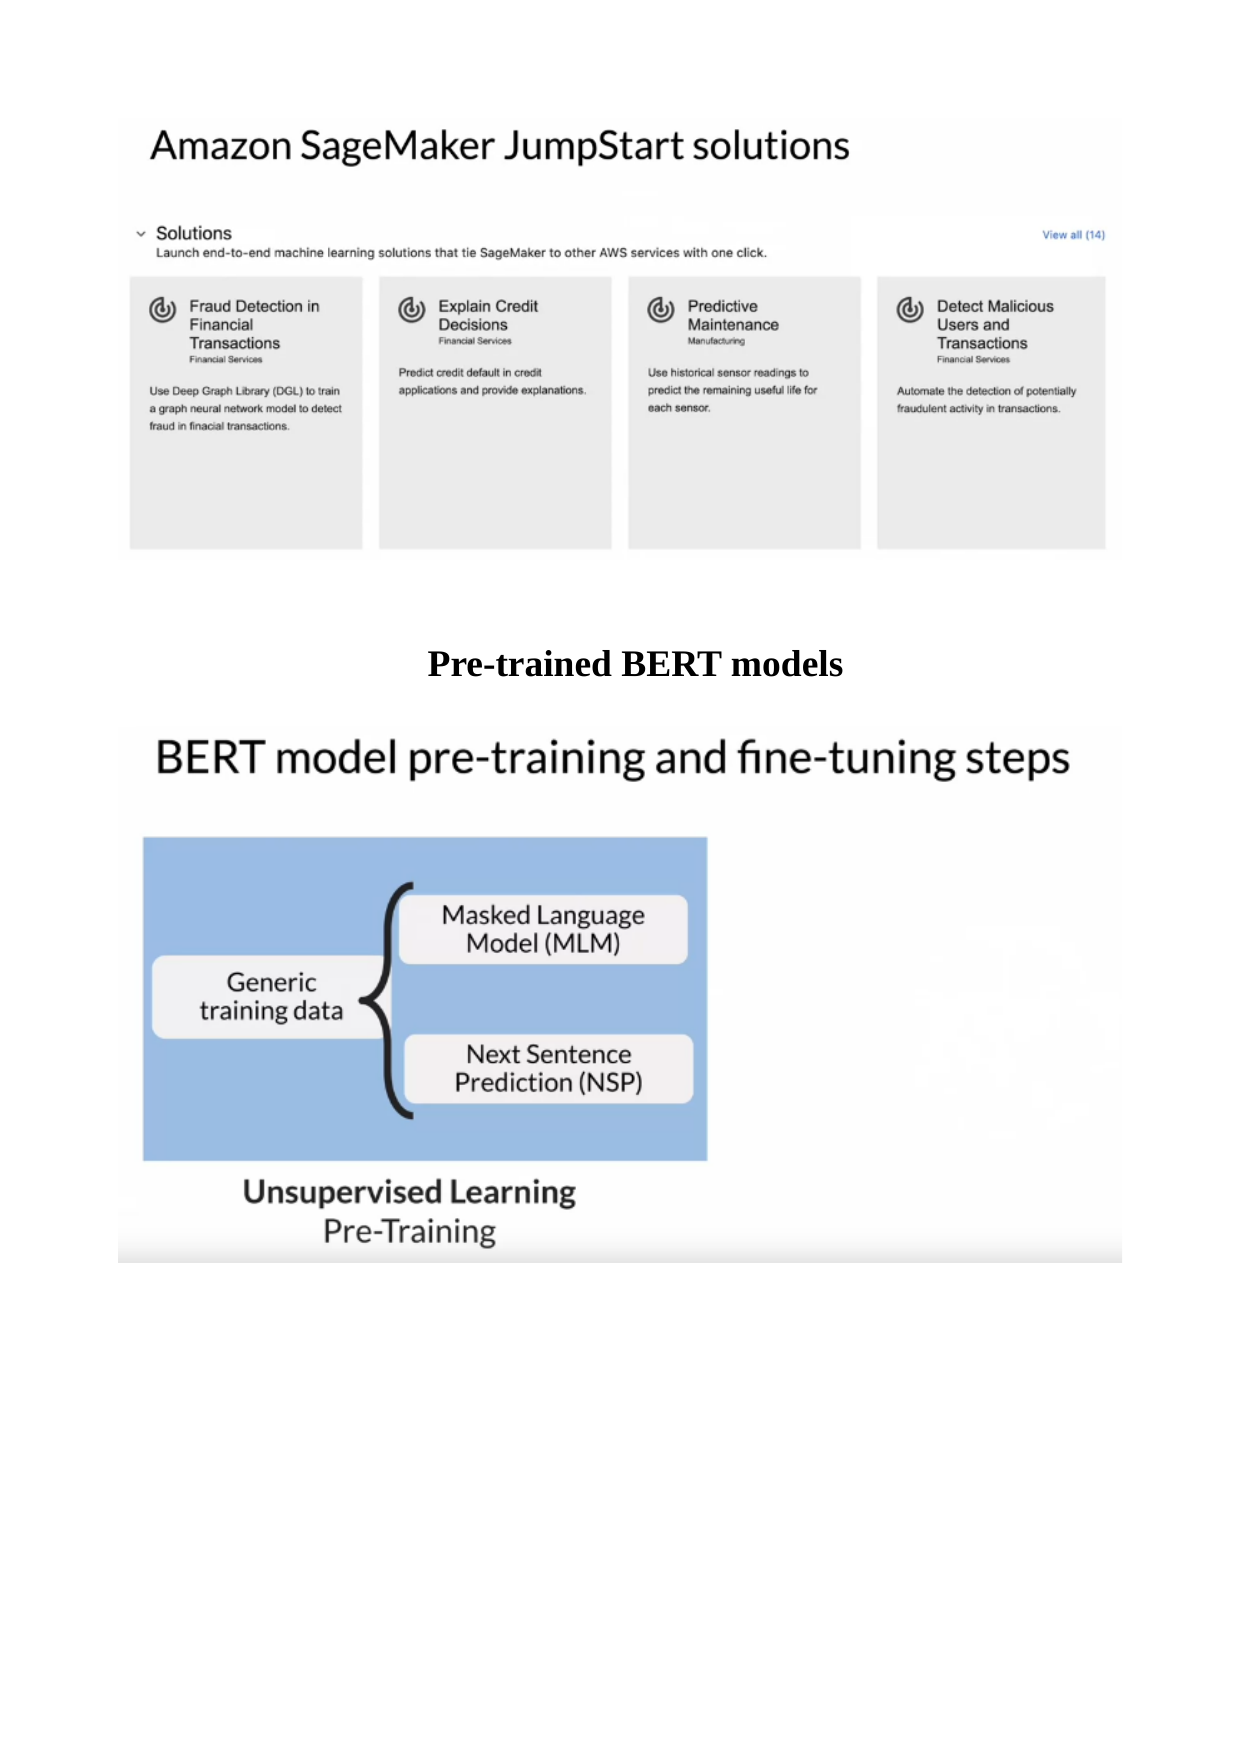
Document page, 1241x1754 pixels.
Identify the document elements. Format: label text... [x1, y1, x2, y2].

picture [118, 118, 1123, 560]
subtitle Pre-trained BERT models [118, 642, 1122, 685]
picture [118, 726, 1123, 1263]
